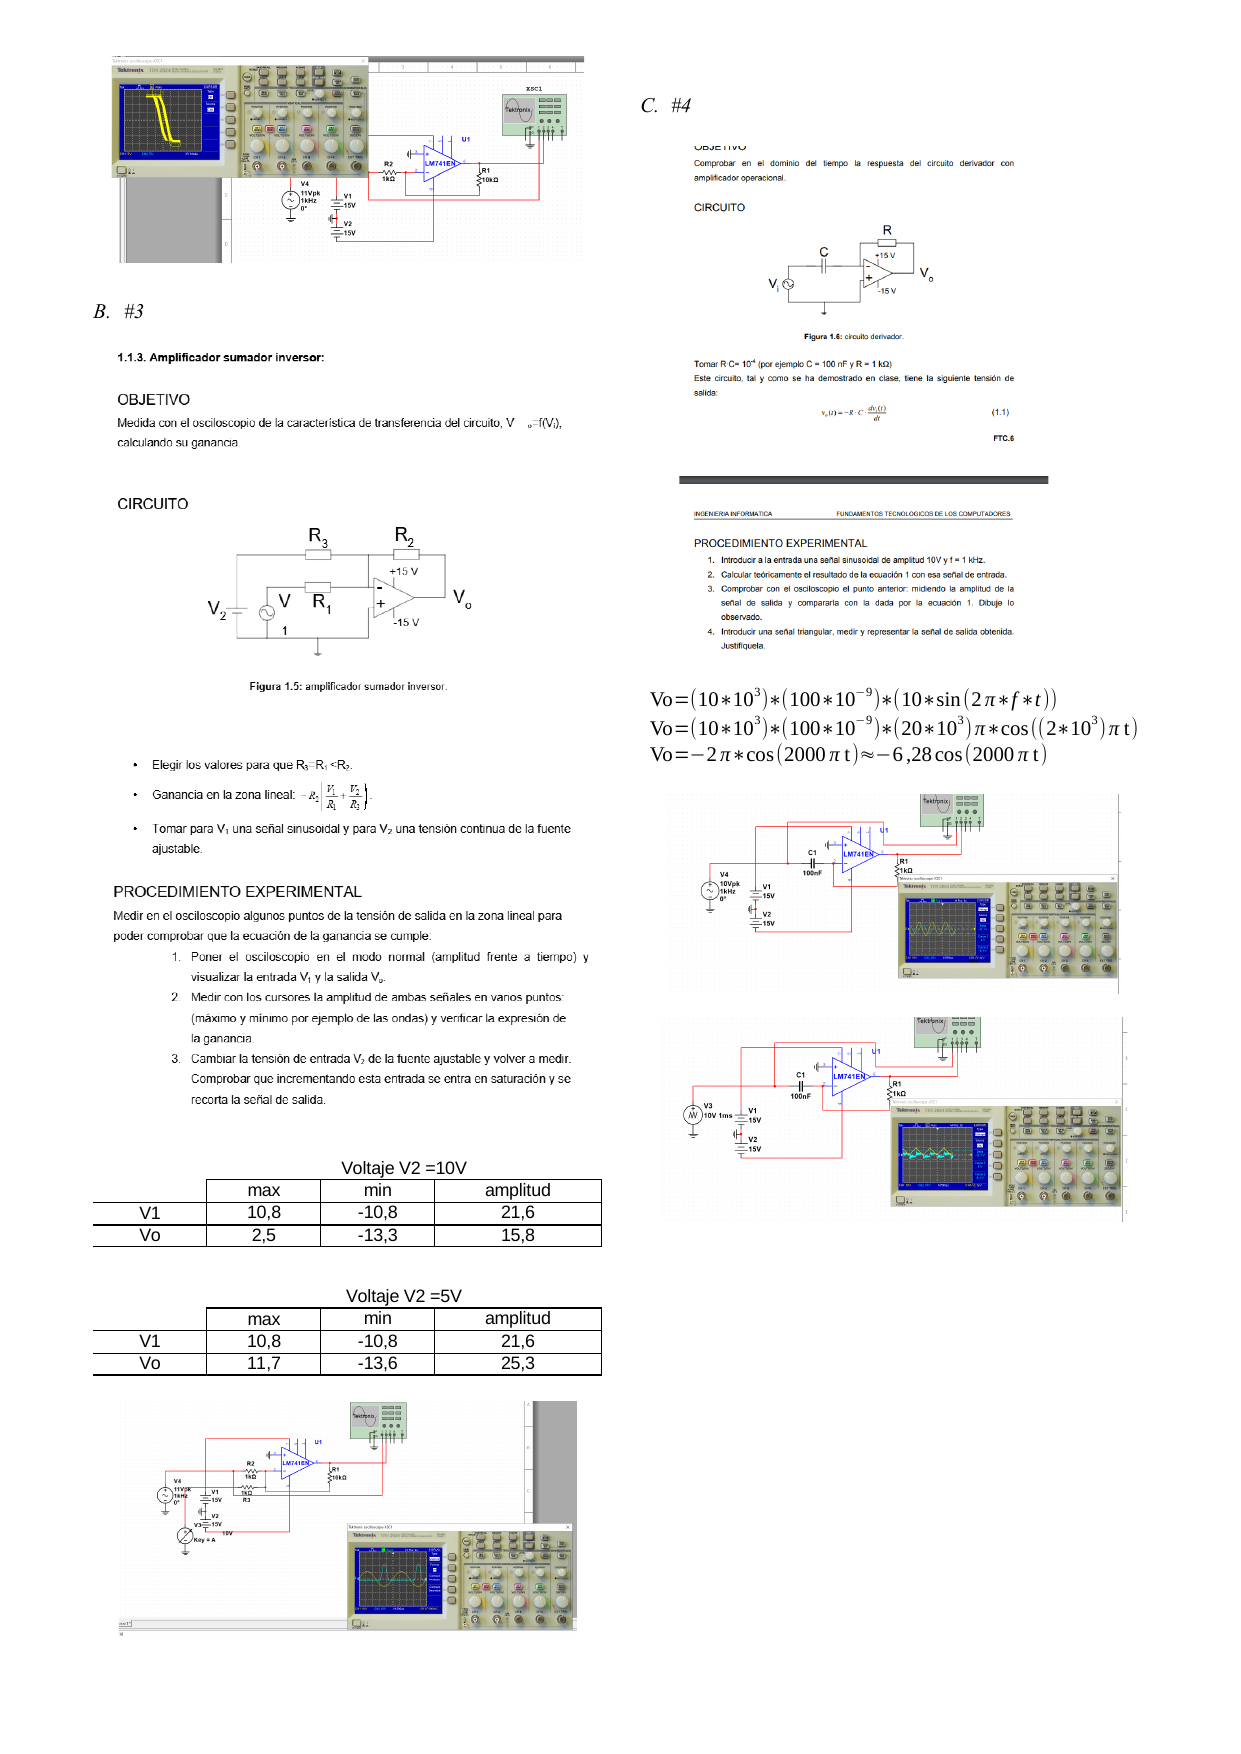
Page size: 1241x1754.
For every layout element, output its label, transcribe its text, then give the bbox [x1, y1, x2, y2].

picture [666, 794, 1122, 994]
picture [659, 1017, 1128, 1222]
picture [117, 351, 566, 692]
subtitle #3 [93, 299, 603, 323]
picture [111, 56, 585, 263]
picture [118, 1401, 577, 1641]
picture [113, 737, 592, 1126]
picture [679, 146, 1049, 655]
subtitle #4 [640, 93, 1147, 117]
